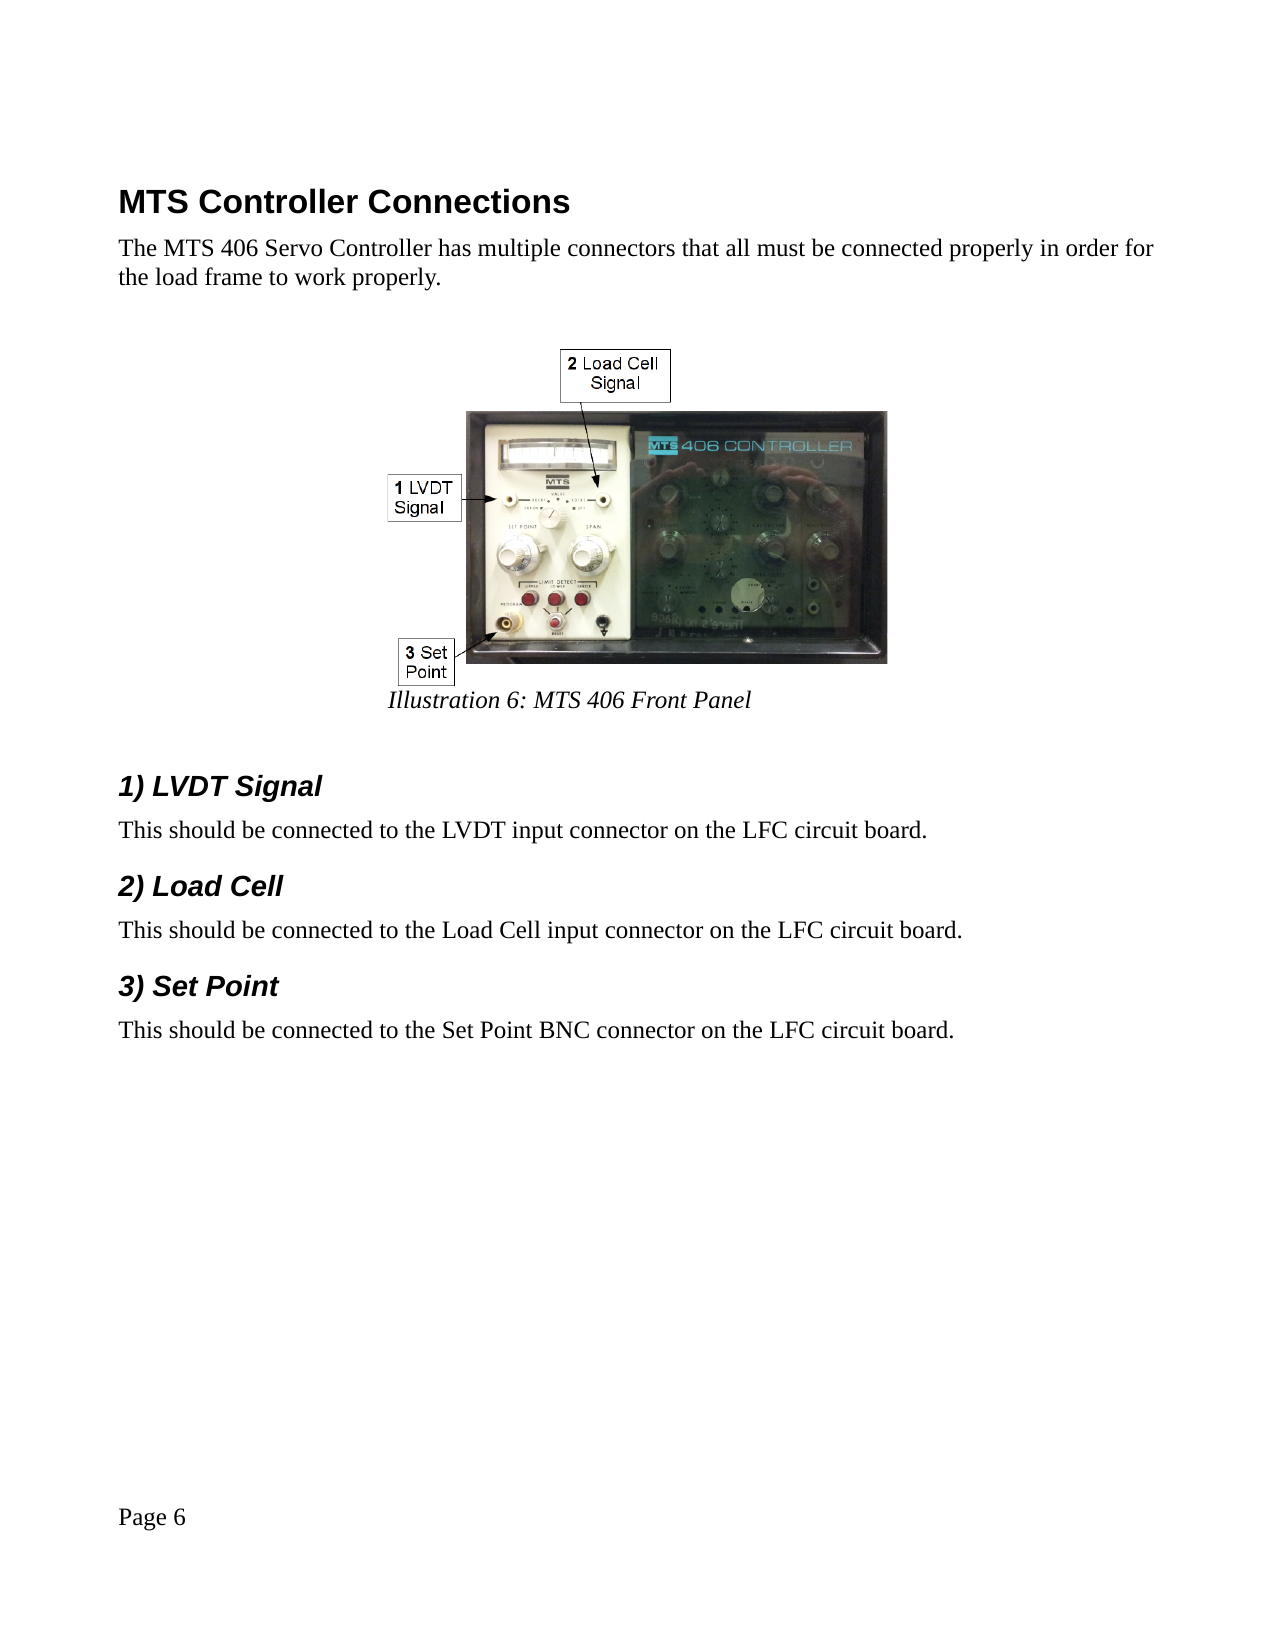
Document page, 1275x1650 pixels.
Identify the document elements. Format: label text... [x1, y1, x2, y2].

text This should be connected to the Set Point BNC connector on the LFC circuit board. [118, 1015, 1157, 1043]
subtitle MTS Controller Connections [118, 182, 1157, 220]
subtitle 2) Load Cell [118, 869, 1157, 902]
text The MTS 406 Servo Controller has multiple connectors that all must be connected properly in order for the load frame to work properly. [118, 233, 1157, 290]
subtitle 3) Set Point [118, 969, 1157, 1002]
subtitle 1) LVDT Signal [118, 769, 1157, 803]
text This should be connected to the Load Cell input connector on the LFC circuit board. [118, 915, 1157, 944]
picture [387, 349, 888, 686]
text This should be connected to the LVDT input connector on the LFC circuit board. [118, 815, 1157, 844]
text Illustration 6: MTS 406 Front Panel [388, 686, 887, 714]
